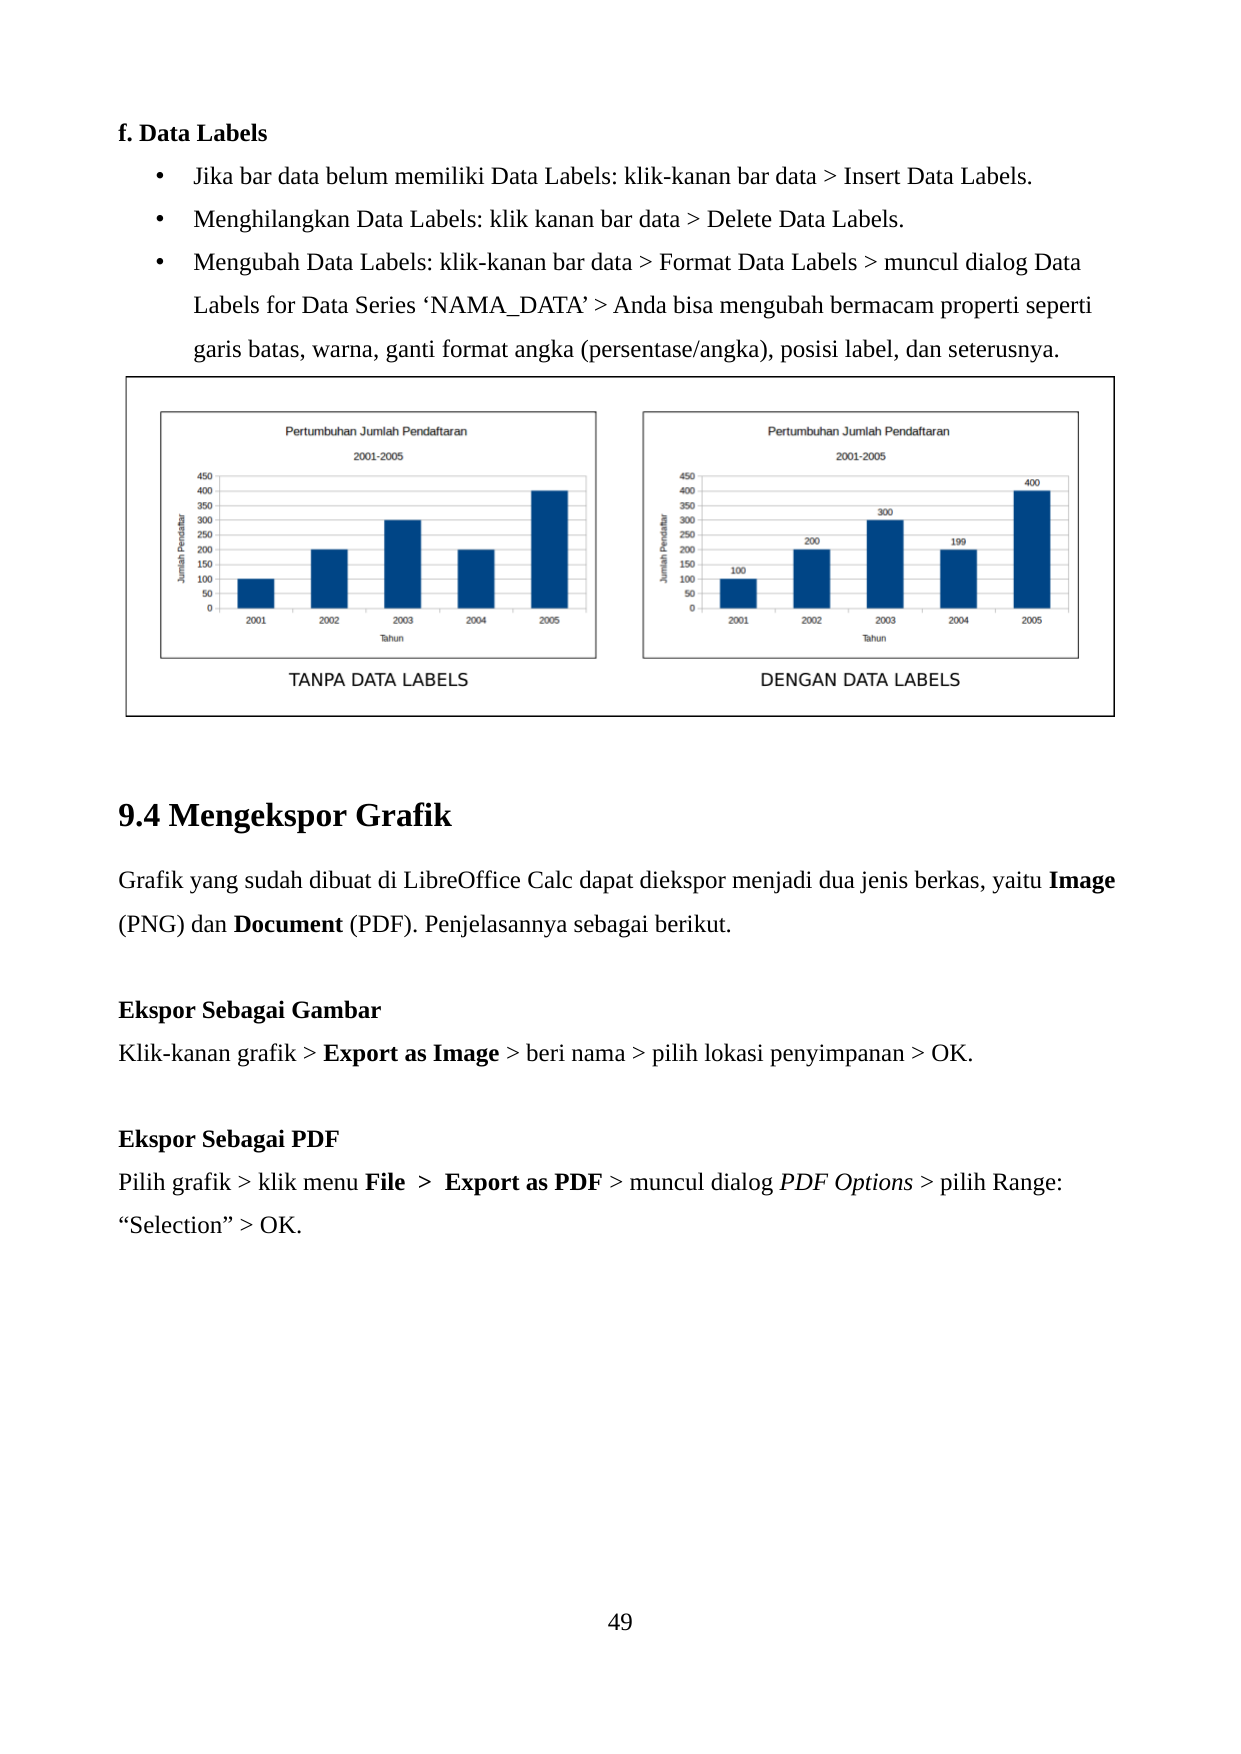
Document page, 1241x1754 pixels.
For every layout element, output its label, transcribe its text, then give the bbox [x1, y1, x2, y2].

list Menghilangkan Data Labels: klik kanan bar data > Delete Data Labels. [156, 204, 1122, 233]
list Jika bar data belum memiliki Data Labels: klik-kanan bar data > Insert Data Labels. [156, 161, 1122, 190]
picture [125, 376, 1115, 717]
text Grafik yang sudah dibuat di LibreOffice Calc dapat diekspor menjadi dua jenis berkas, yaitu Image (PNG) dan Document (PDF). Penjelasannya sebagai berikut. [118, 866, 1122, 937]
text f. Data Labels [118, 118, 1122, 147]
text Klik-kanan grafik > Export as Image > beri nama > pilih lokasi penyimpanan > OK. [118, 1038, 1122, 1067]
text Ekspor Sebagai Gambar [118, 995, 1122, 1024]
subtitle 9.4 Mengekspor Grafik [118, 795, 1122, 834]
text Pilih grafik > klik menu File > Export as PDF > muncul dialog PDF Options > pilih Range: “Selection” > OK. [118, 1167, 1122, 1239]
list Mengubah Data Labels: klik-kanan bar data > Format Data Labels > muncul dialog Data Labels for Data Series ‘NAMA_DATA’ > Anda bisa mengubah bermacam properti seperti garis batas, warna, ganti format angka (persentase/angka), posisi label, dan seterusnya. [156, 247, 1122, 362]
text Ekspor Sebagai PDF [118, 1124, 1122, 1153]
